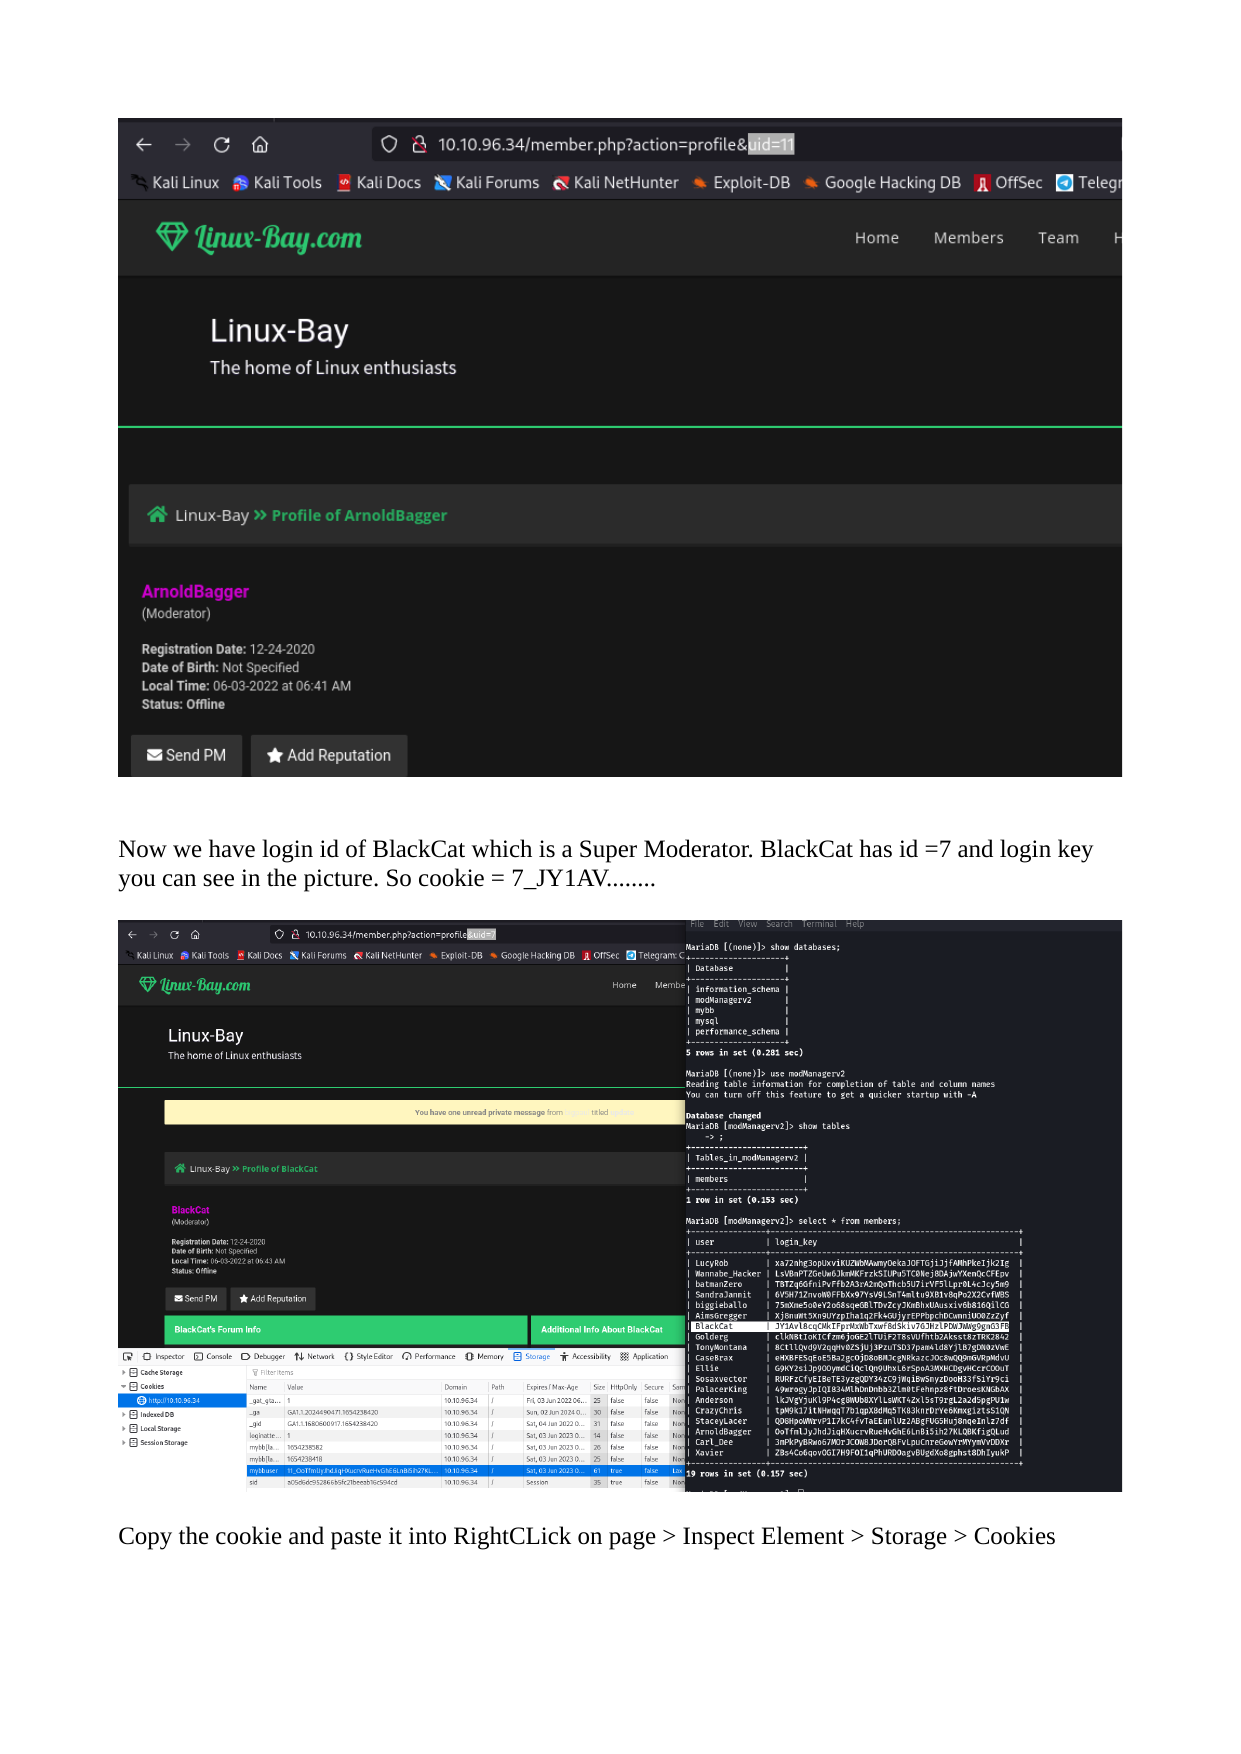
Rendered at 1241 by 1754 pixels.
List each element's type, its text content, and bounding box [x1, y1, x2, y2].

text Copy the cookie and paste it into RightCLick on page > Inspect Element > Storage > Cookies [118, 1521, 1122, 1549]
picture [118, 118, 1123, 777]
picture [118, 920, 1123, 1492]
text Now we have login id of BlackCat which is a Super Moderator. BlackCat has id =7 and login key you can see in the picture. So cookie = 7_JY1AV........ [118, 834, 1122, 892]
